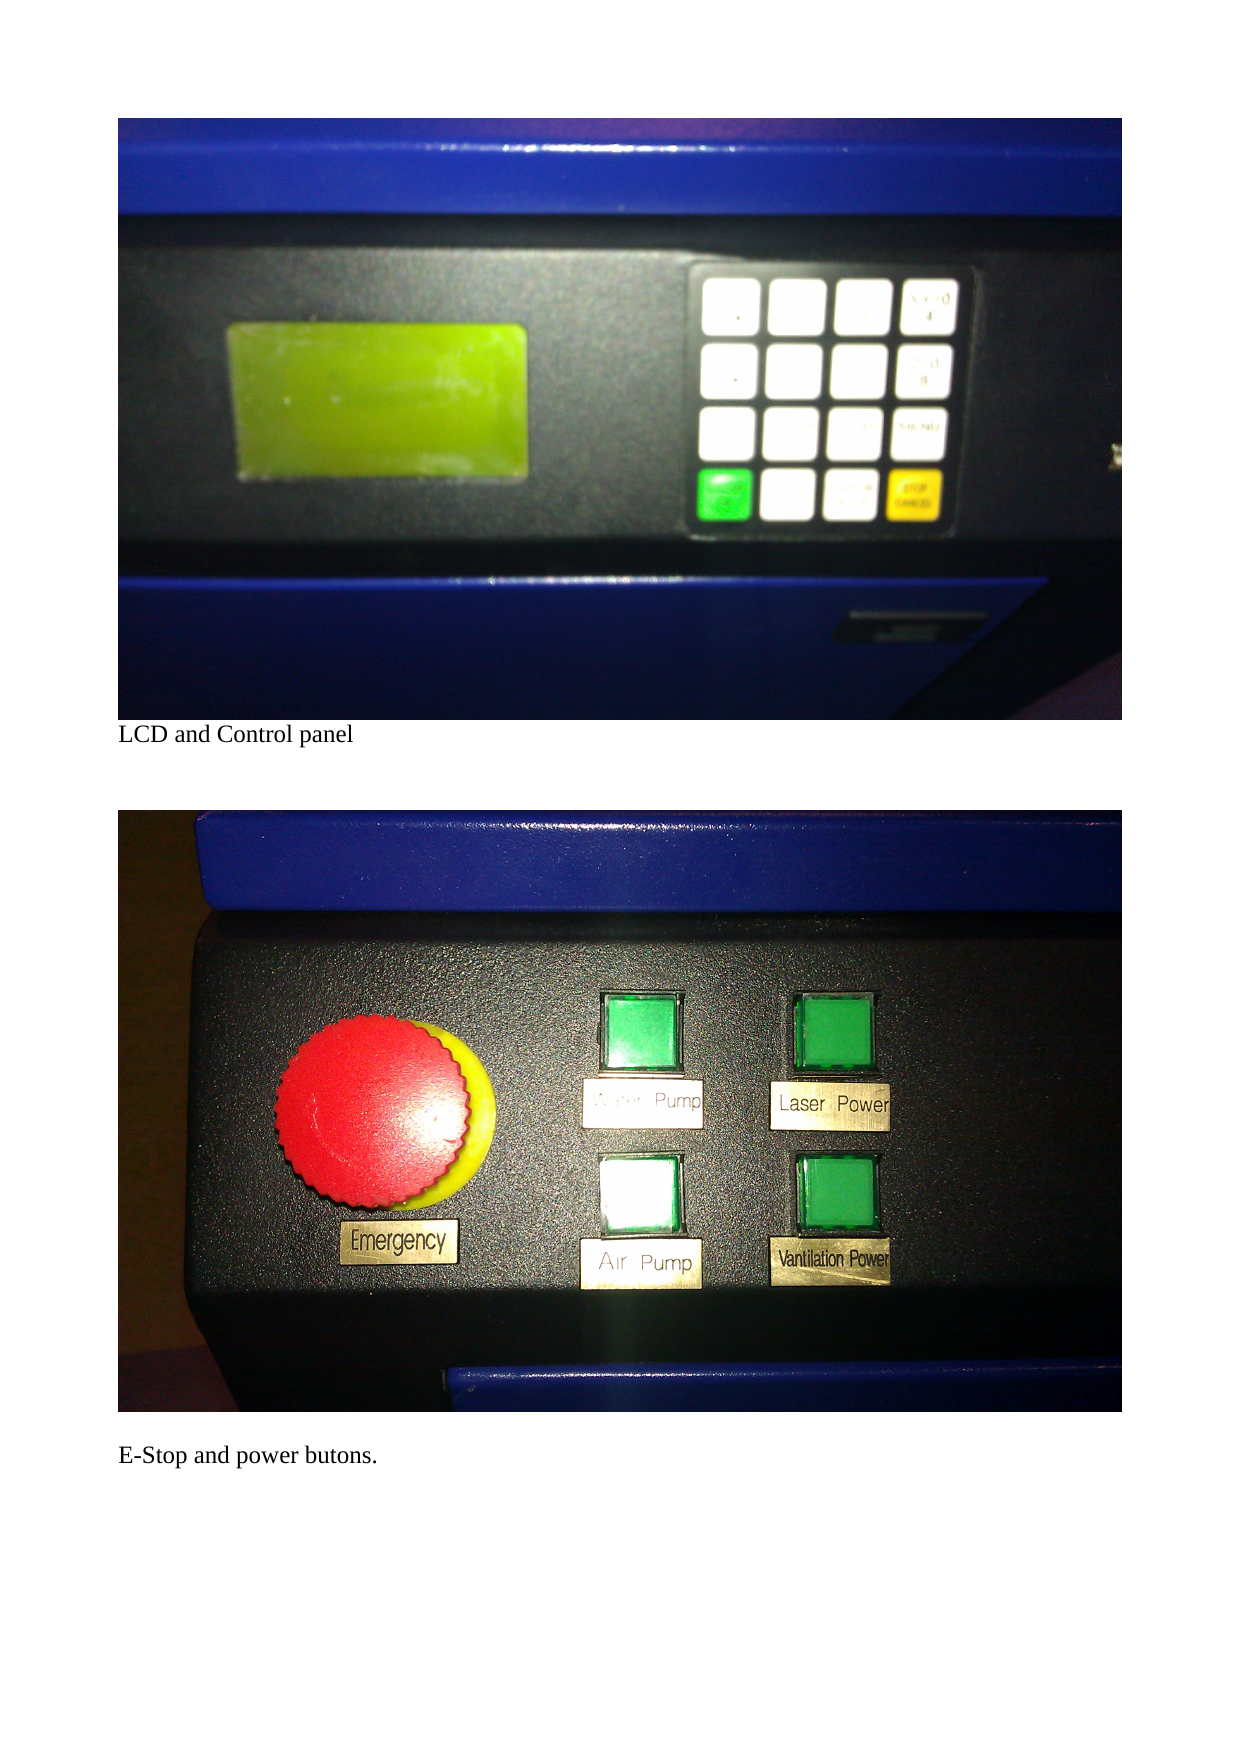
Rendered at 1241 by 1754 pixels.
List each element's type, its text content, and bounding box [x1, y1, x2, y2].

picture [118, 118, 1122, 720]
text E-Stop and power butons. [118, 1440, 1122, 1469]
text LCD and Control panel [118, 720, 1122, 748]
picture [118, 810, 1122, 1412]
